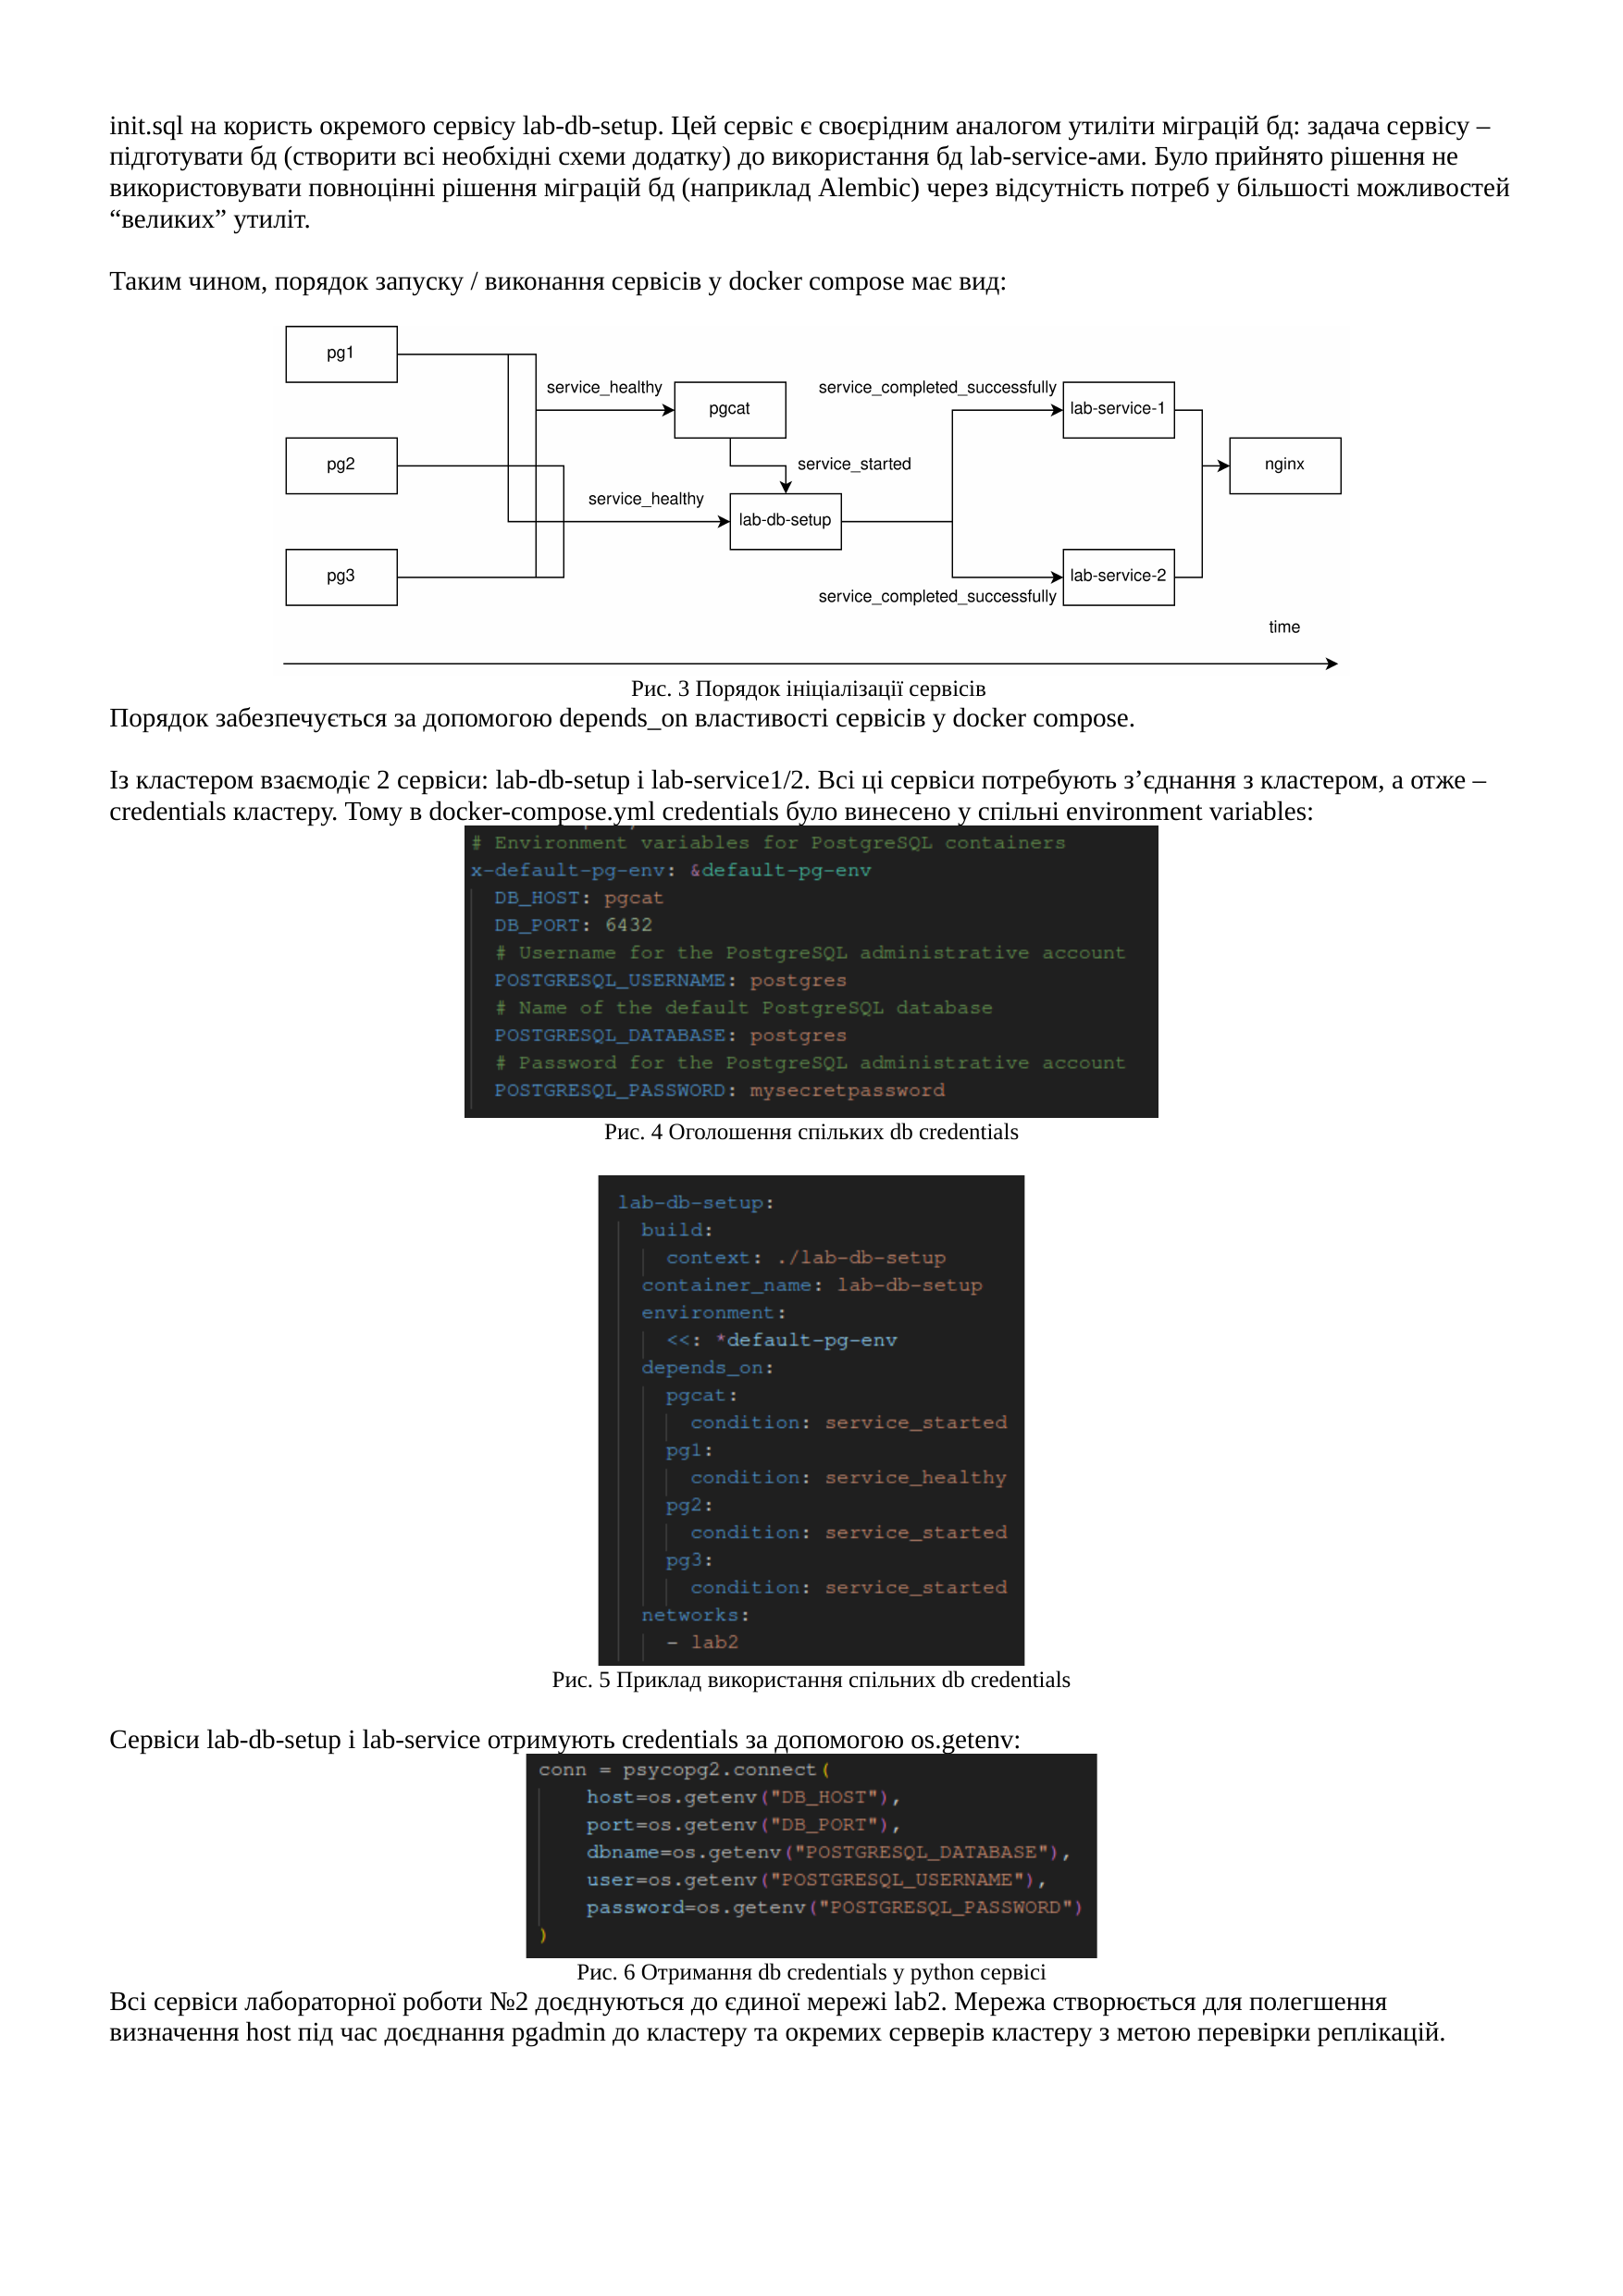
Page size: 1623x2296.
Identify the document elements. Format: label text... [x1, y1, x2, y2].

list init.sql на користь окремого сервісу lab-db-setup. Цей сервіс є своєрідним аналогом утиліти міграцій бд: задача сервісу – підготувати бд (створити всі необхідні схеми додатку) до використання бд lab-service-ами. Було прийнято рішення не використовувати повноцінні рішення міграцій бд (наприклад Alembic) через відсутність потреб у більшості можливостей “великих” утиліт. [109, 109, 1514, 233]
picture [465, 825, 1158, 1118]
text Рис. 5 Приклад використання спільних db credentials [109, 1175, 1514, 1693]
text Рис. 6 Отримання db credentials у python сервісі [109, 1755, 1514, 1985]
list Із кластером взаємодіє 2 сервіси: lab-db-setup і lab-service1/2. Всі ці сервіси потребують з’єднання з кластером, а отже – credentials кластеру. Тому в docker-compose.yml credentials було винесено у спільні environment variables: [109, 763, 1514, 825]
list Рис. 4 Оголошення спільких db credentials [109, 825, 1514, 1145]
text Порядок забезпечується за допомогою depends_on властивості сервісів у docker compose. [109, 701, 1514, 733]
text Сервіси lab-db-setup і lab-service отримують credentials за допомогою os.getenv: [109, 1723, 1514, 1755]
picture [598, 1175, 1025, 1666]
text Рис. 3 Порядок ініціалізації сервісів [109, 327, 1514, 701]
text Таким чином, порядок запуску / виконання сервісів у docker compose має вид: [109, 265, 1514, 295]
text Всі сервіси лабораторної роботи №2 доєднуються до єдиної мережі lab2. Мережа створюється для полегшення визначення host під час доєднання pgadmin до кластеру та окремих серверів кластеру з метою перевірки реплікацій. [109, 1985, 1514, 2047]
picture [273, 326, 1350, 676]
picture [526, 1754, 1097, 1958]
